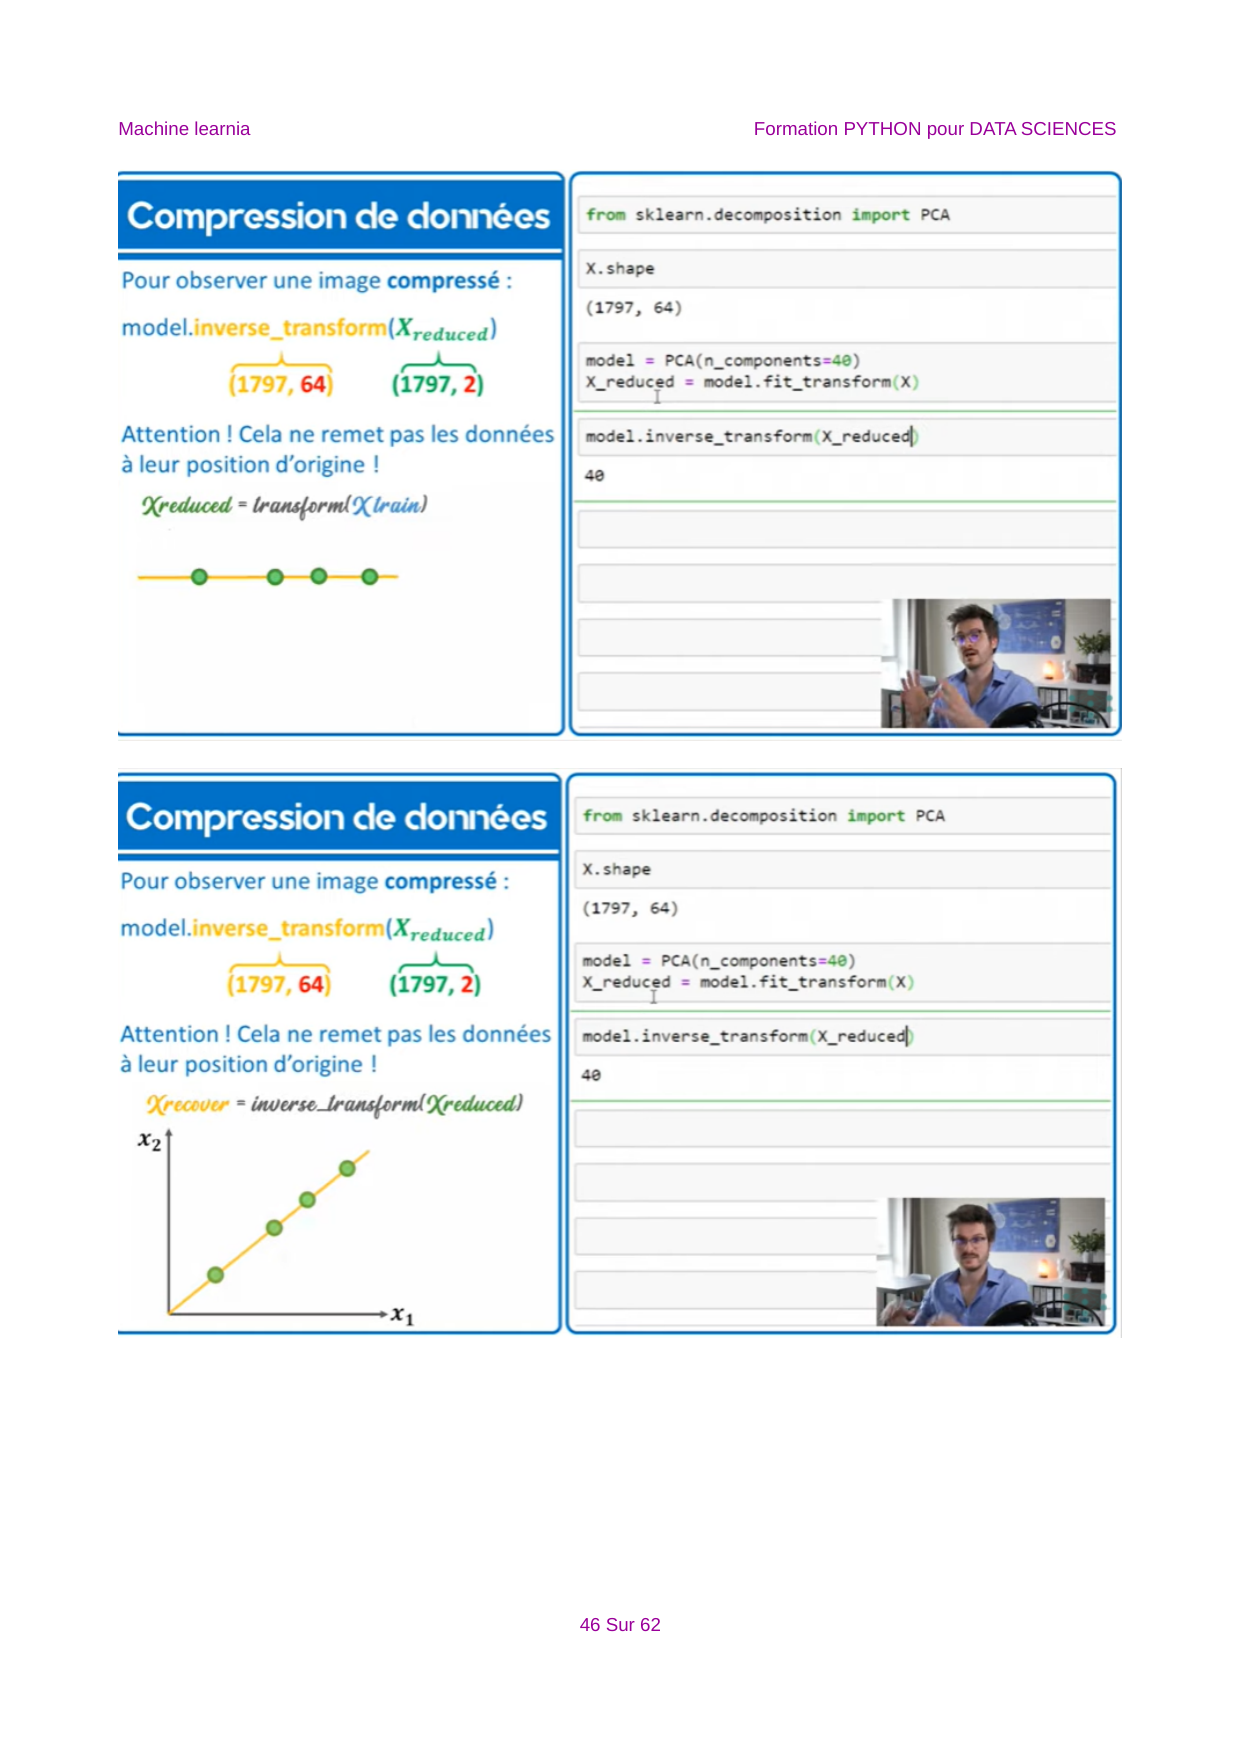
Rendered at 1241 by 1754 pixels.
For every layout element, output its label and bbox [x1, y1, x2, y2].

picture [118, 169, 1122, 741]
picture [118, 768, 1122, 1338]
